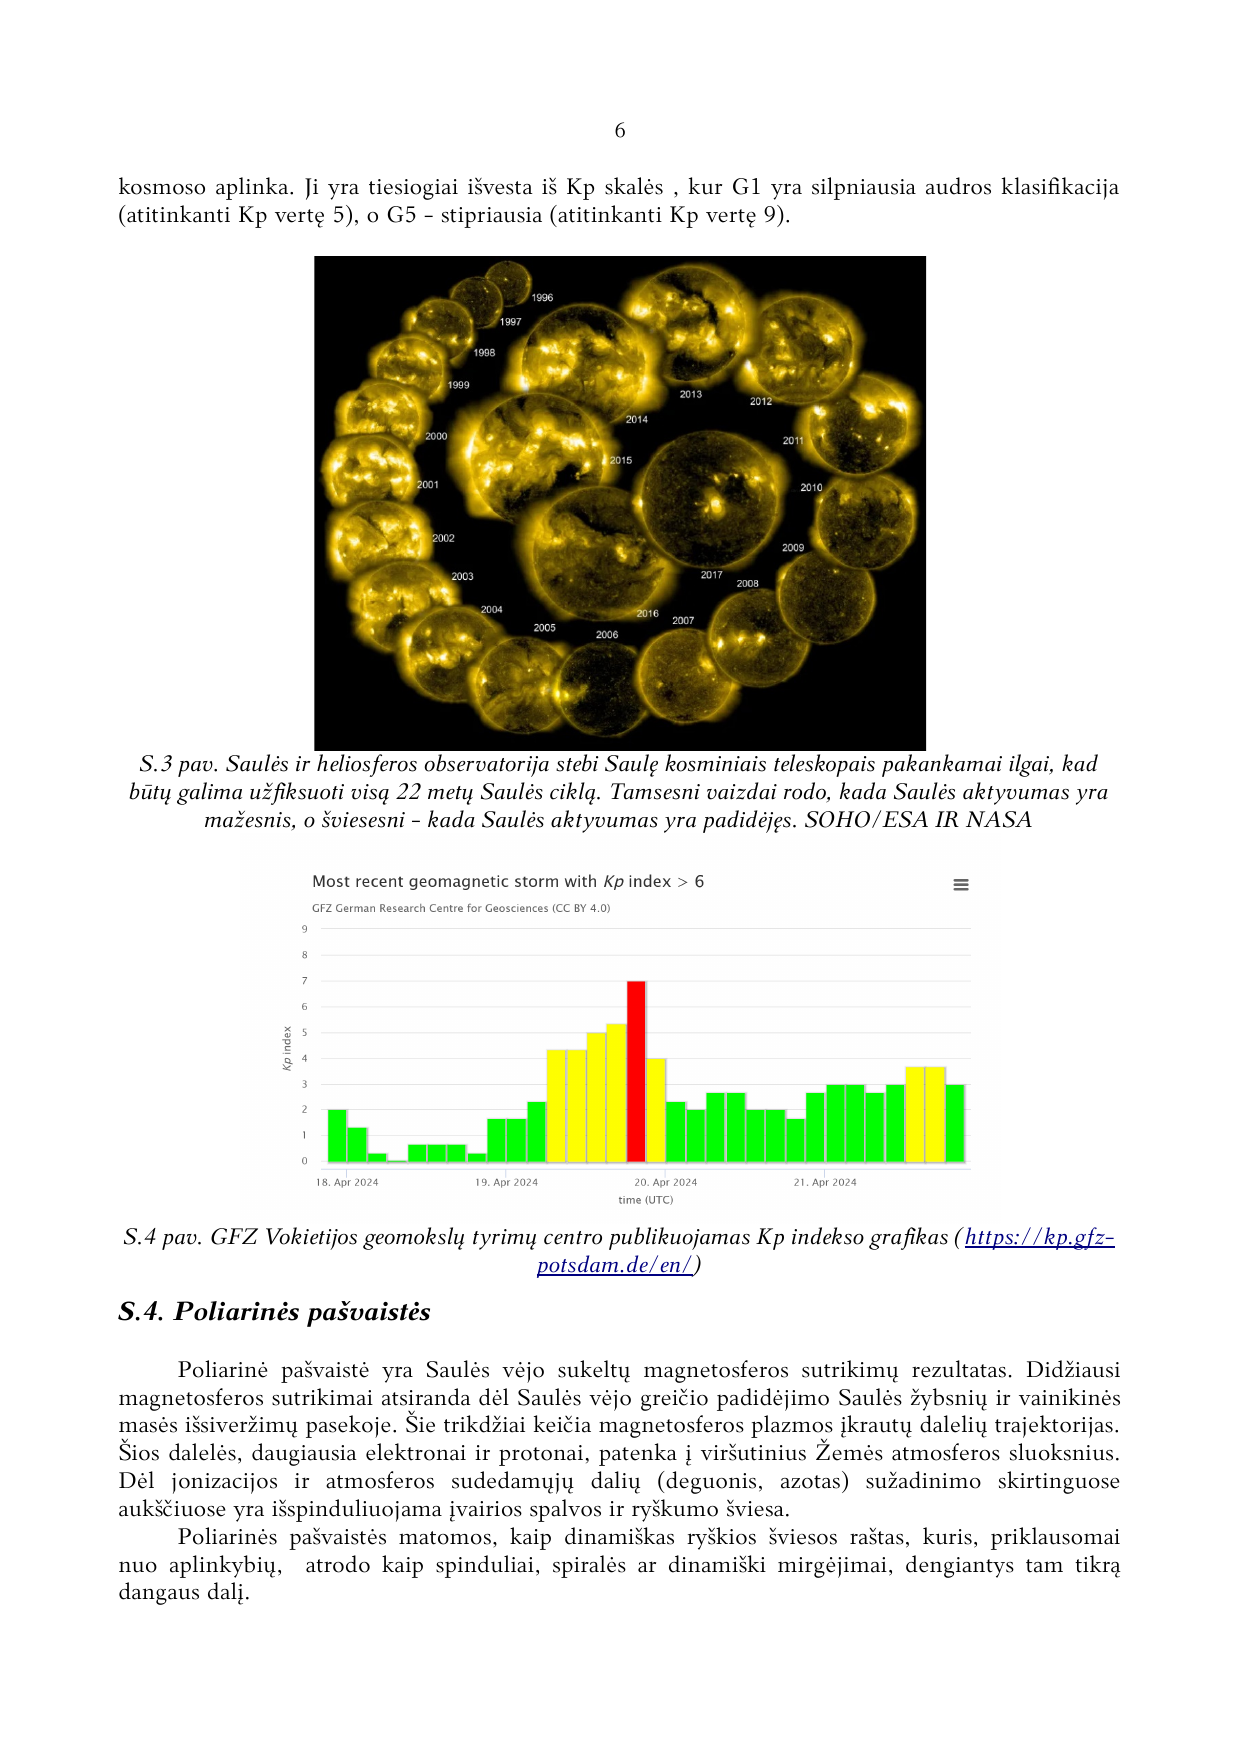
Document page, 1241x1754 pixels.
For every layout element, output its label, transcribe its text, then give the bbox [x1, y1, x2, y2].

text Poliarinės pašvaistės matomos, kaip dinamiškas ryškios šviesos raštas, kuris, priklausomai nuo aplinkybių, atrodo kaip spinduliai, spiralės ar dinamiški mirgėjimai, dengiantys tam tikrą dangaus dalį. [118, 1523, 1122, 1606]
text kosmoso aplinka. Ji yra tiesiogiai išvesta iš Kp skalės , kur G1 yra silpniausia audros klasifikacija (atitinkanti Kp vertę 5), o G5 - stipriausia (atitinkanti Kp vertę 9). [118, 173, 1122, 229]
picture [239, 833, 1001, 1224]
text S.3 pav. Saulės ir heliosferos observatorija stebi Saulę kosminiais teleskopais pakankamai ilgai, kad būtų galima užfiksuoti visą 22 metų Saulės ciklą. Tamsesni vaizdai rodo, kada Saulės aktyvumas yra mažesnis, o šviesesni - kada Saulės aktyvumas yra padidėjęs. SOHO/ESA IR NASA [118, 750, 1122, 833]
text S.4. Poliarinės pašvaistės [118, 1296, 1122, 1328]
text S.4 pav. GFZ Vokietijos geomokslų tyrimų centro publikuojamas Kp indekso grafikas (https://kp.gfz-potsdam.de/en/) [118, 1223, 1122, 1279]
picture [314, 256, 927, 751]
text Poliarinė pašvaistė yra Saulės vėjo sukeltų magnetosferos sutrikimų rezultatas. Didžiausi magnetosferos sutrikimai atsiranda dėl Saulės vėjo greičio padidėjimo Saulės žybsnių ir vainikinės masės išsiveržimų pasekoje. Šie trikdžiai keičia magnetosferos plazmos įkrautų dalelių trajektorijas. Šios dalelės, daugiausia elektronai ir protonai, patenka į viršutinius Žemės atmosferos sluoksnius. Dėl jonizacijos ir atmosferos sudedamųjų dalių (deguonis, azotas) sužadinimo skirtinguose aukščiuose yra išspinduliuojama įvairios spalvos ir ryškumo šviesa. [118, 1356, 1122, 1523]
